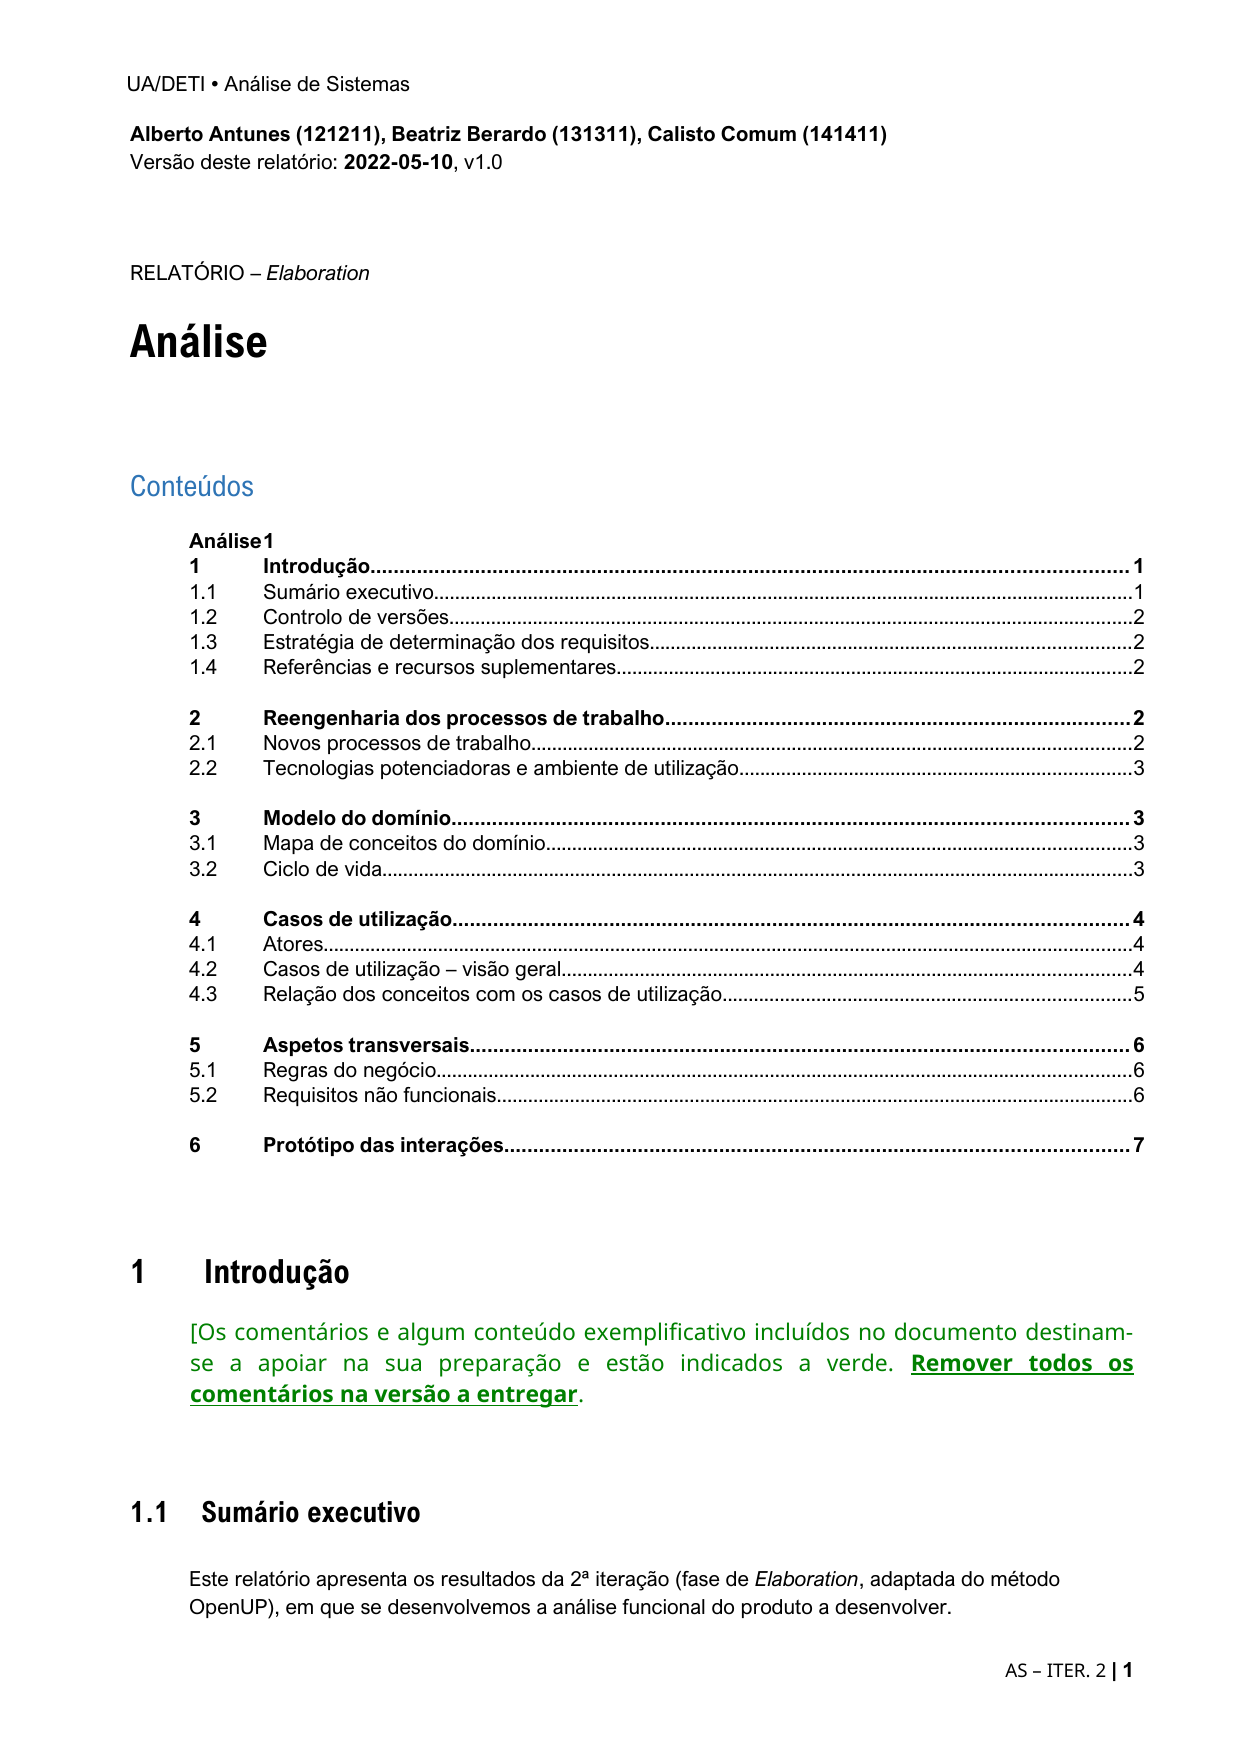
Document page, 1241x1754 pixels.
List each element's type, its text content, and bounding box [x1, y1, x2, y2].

text 5.2 Requisitos não funcionais 6 [189, 1082, 1134, 1107]
text 1.4 Referências e recursos suplementares 2 [189, 654, 1134, 679]
text 4.2 Casos de utilização – visão geral 4 [189, 956, 1134, 981]
text RELATÓRIO – Elaboration [130, 260, 1134, 285]
text Análise 1 [189, 528, 1134, 553]
text 3.1 Mapa de conceitos do domínio 3 [189, 830, 1134, 856]
text 1.1 Sumário executivo 1 [189, 579, 1134, 604]
text 4.3 Relação dos conceitos com os casos de utilização 5 [189, 981, 1134, 1007]
subtitle Sumário executivo [130, 1493, 1134, 1529]
text Versão deste relatório: 2022-05-10, v1.0 [130, 149, 1134, 174]
text 1.3 Estratégia de determinação dos requisitos 2 [189, 629, 1134, 654]
text 2.1 Novos processos de trabalho 2 [189, 730, 1134, 755]
text 6 Protótipo das interações 7 [189, 1132, 1134, 1157]
text [Os comentários e algum conteúdo exemplificativo incluídos no documento destinam-se a apoiar na sua preparação e estão indicados a verde. Remover todos os comentários na versão a entregar. [190, 1316, 1134, 1409]
text 3.2 Ciclo de vida 3 [189, 856, 1134, 881]
text 1 Introdução 1 [189, 553, 1134, 579]
text 5.1 Regras do negócio 6 [189, 1057, 1134, 1082]
text 4 Casos de utilização 4 [189, 906, 1134, 931]
text 4.1 Atores 4 [189, 931, 1134, 956]
subtitle Conteúdos [130, 468, 1134, 503]
text 2 Reengenharia dos processos de trabalho 2 [189, 704, 1134, 730]
title Análise [130, 312, 1075, 368]
subtitle Introdução [130, 1250, 1075, 1291]
text Alberto Antunes (121211), Beatriz Berardo (131311), Calisto Comum (141411) [130, 121, 1134, 146]
text 5 Aspetos transversais 6 [189, 1032, 1134, 1057]
text 3 Modelo do domínio 3 [189, 805, 1134, 830]
text Este relatório apresenta os resultados da 2ª iteração (fase de Elaboration, adaptada do método OpenUP), em que se desenvolvemos a análise funcional do produto a desenvolver. [189, 1566, 1134, 1619]
text 2.2 Tecnologias potenciadoras e ambiente de utilização 3 [189, 755, 1134, 780]
text 1.2 Controlo de versões 2 [189, 604, 1134, 629]
